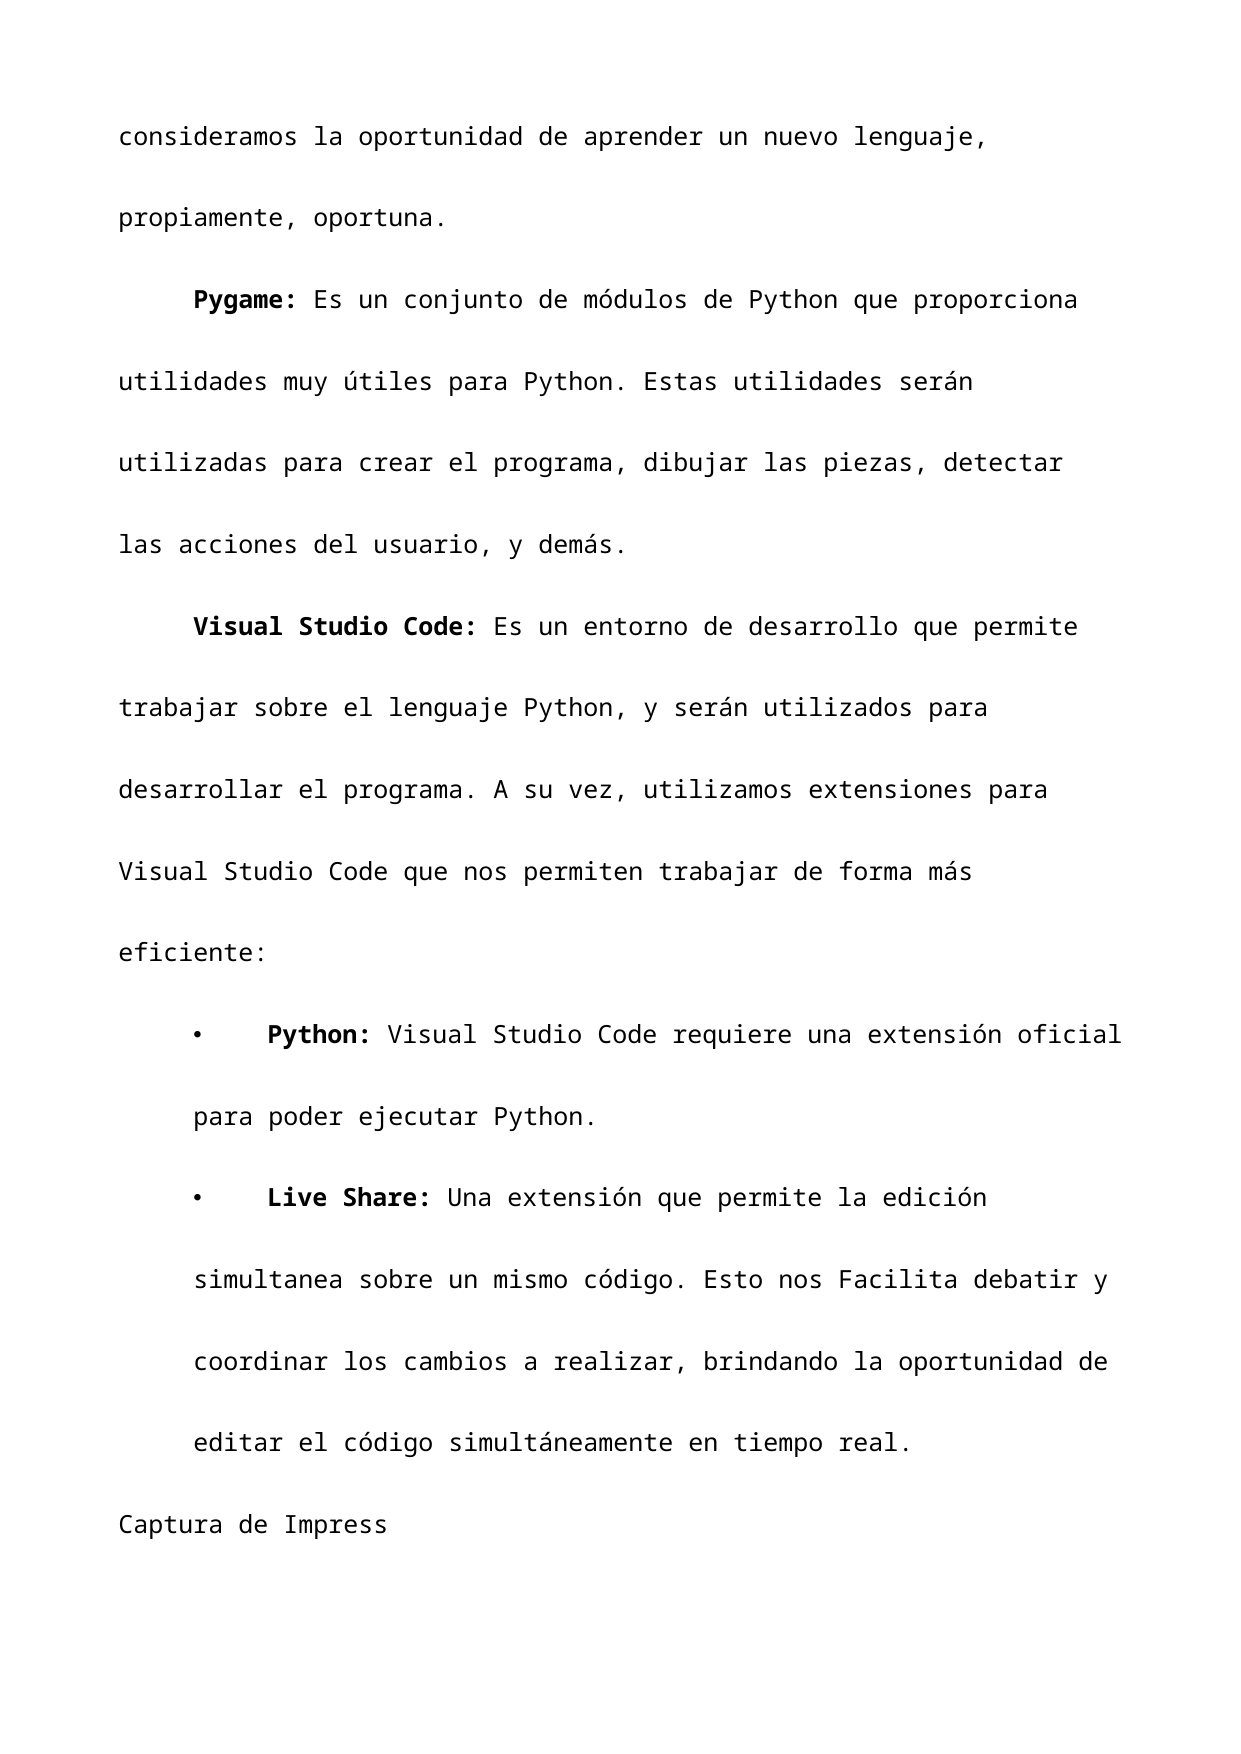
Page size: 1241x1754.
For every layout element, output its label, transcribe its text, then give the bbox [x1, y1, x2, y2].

text Pygame: Es un conjunto de módulos de Python que proporciona utilidades muy útiles para Python. Estas utilidades serán utilizadas para crear el programa, dibujar las piezas, detectar las acciones del usuario, y demás. [118, 281, 1122, 561]
text Visual Studio Code: Es un entorno de desarrollo que permite trabajar sobre el lenguaje Python, y serán utilizados para desarrollar el programa. A su vez, utilizamos extensiones para Visual Studio Code que nos permiten trabajar de forma más eficiente: [118, 608, 1122, 969]
text Captura de Impress [118, 1506, 1122, 1541]
text consideramos la oportunidad de aprender un nuevo lenguaje, propiamente, oportuna. [118, 118, 1122, 234]
list Python: Visual Studio Code requiere una extensión oficial para poder ejecutar Python. [193, 1016, 1122, 1132]
list Live Share: Una extensión que permite la edición simultanea sobre un mismo código. Esto nos Facilita debatir y coordinar los cambios a realizar, brindando la oportunidad de editar el código simultáneamente en tiempo real. [193, 1180, 1122, 1459]
